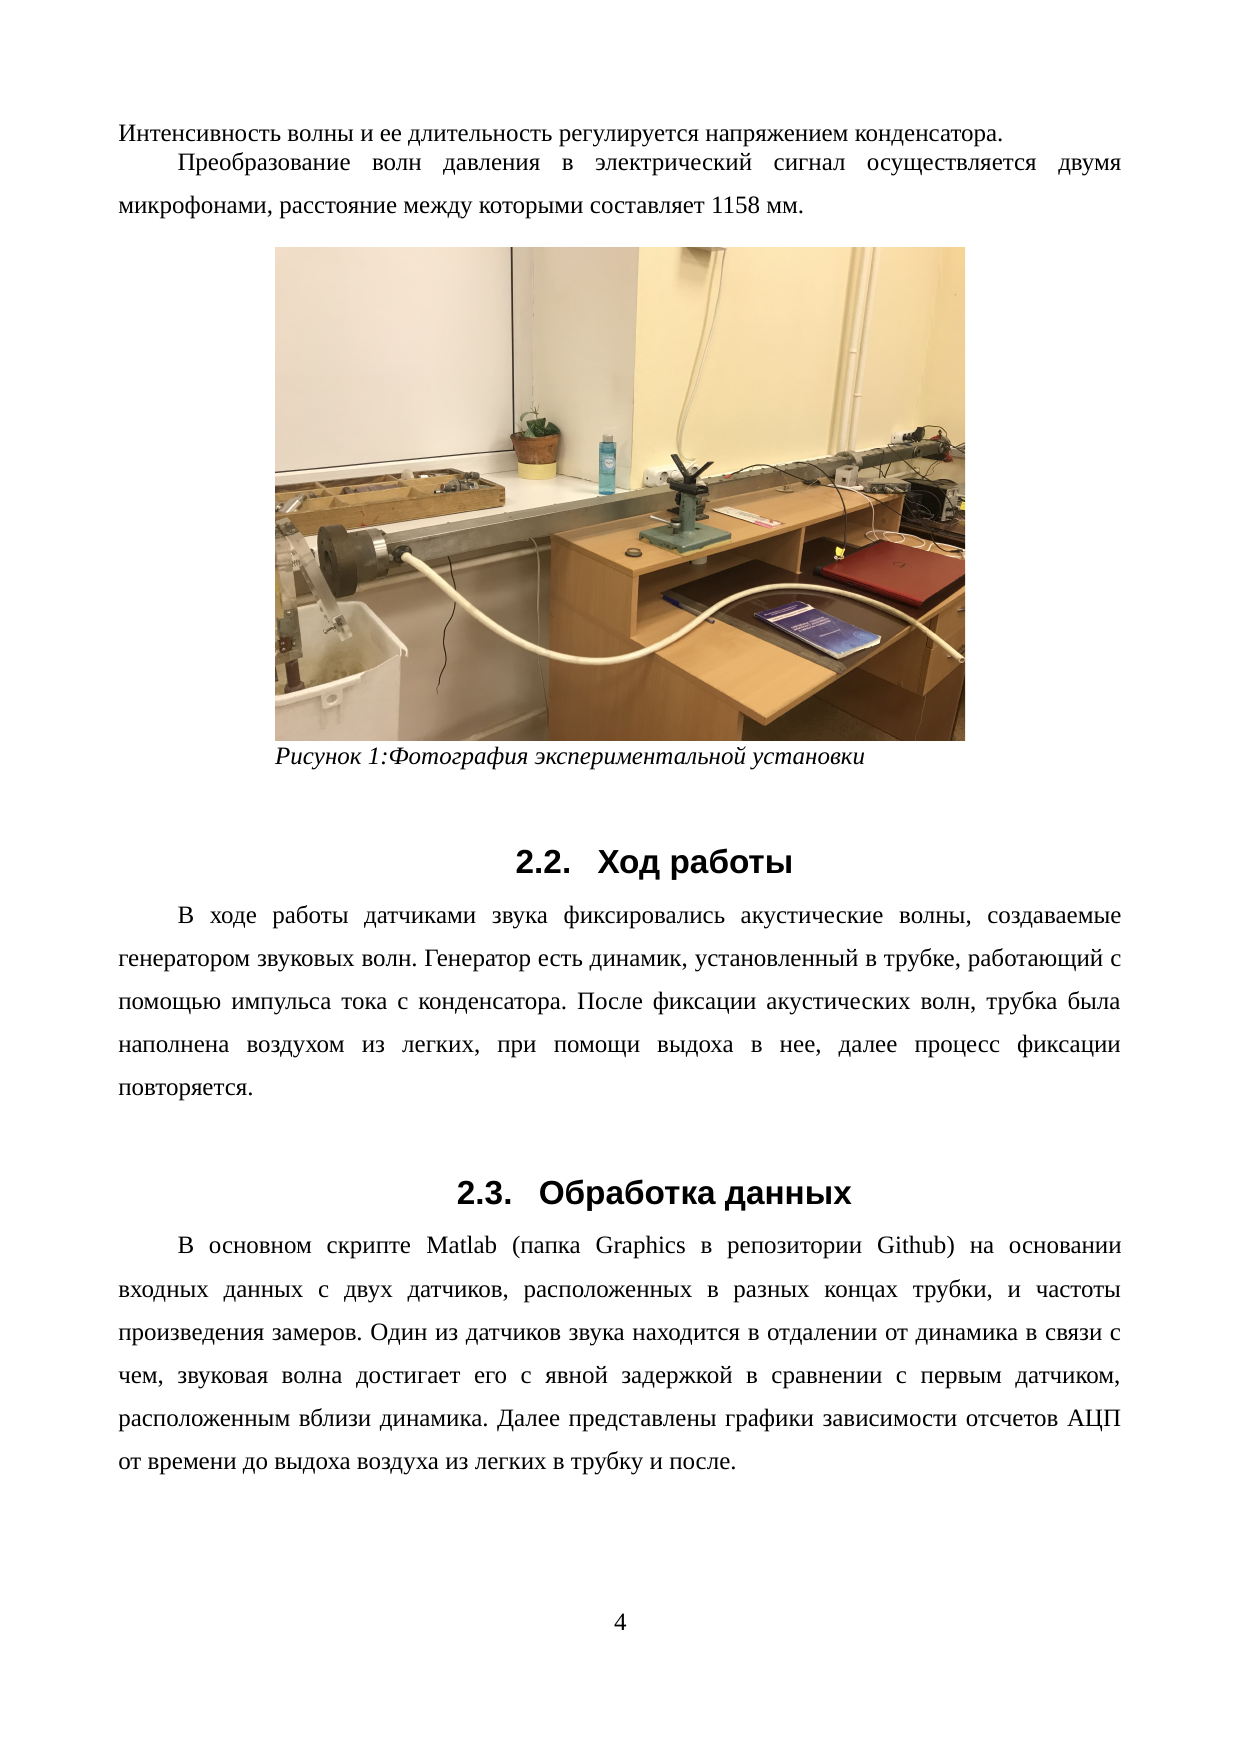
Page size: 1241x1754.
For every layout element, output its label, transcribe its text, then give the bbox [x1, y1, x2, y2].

text В ходе работы датчиками звука фиксировались акустические волны, создаваемые генератором звуковых волн. Генератор есть динамик, установленный в трубке, работающий с помощью импульса тока с конденсатора. После фиксации акустических волн, трубка была наполнена воздухом из легких, при помощи выдоха в нее, далее процесс фиксации повторяется. [118, 900, 1122, 1101]
text Рисунок 1:Фотография экспериментальной установки [275, 741, 965, 769]
subtitle Обработка данных [118, 1173, 1122, 1211]
text Интенсивность волны и ее длительность регулируется напряжением конденсатора. [118, 118, 1122, 147]
text Преобразование волн давления в электрический сигнал осуществляется двумя микрофонами, расстояние между которыми составляет 1158 мм. [118, 147, 1122, 219]
text В основном скрипте Matlab (папка Graphics в репозитории Github) на основании входных данных с двух датчиков, расположенных в разных концах трубки, и частоты произведения замеров. Один из датчиков звука находится в отдалении от динамика в связи с чем, звуковая волна достигает его с явной задержкой в сравнении с первым датчиком, расположенным вблизи динамика. Далее представлены графики зависимости отсчетов АЦП от времени до выдоха воздуха из легких в трубку и после. [118, 1231, 1122, 1475]
picture [275, 247, 966, 741]
subtitle Ход работы [118, 842, 1122, 881]
